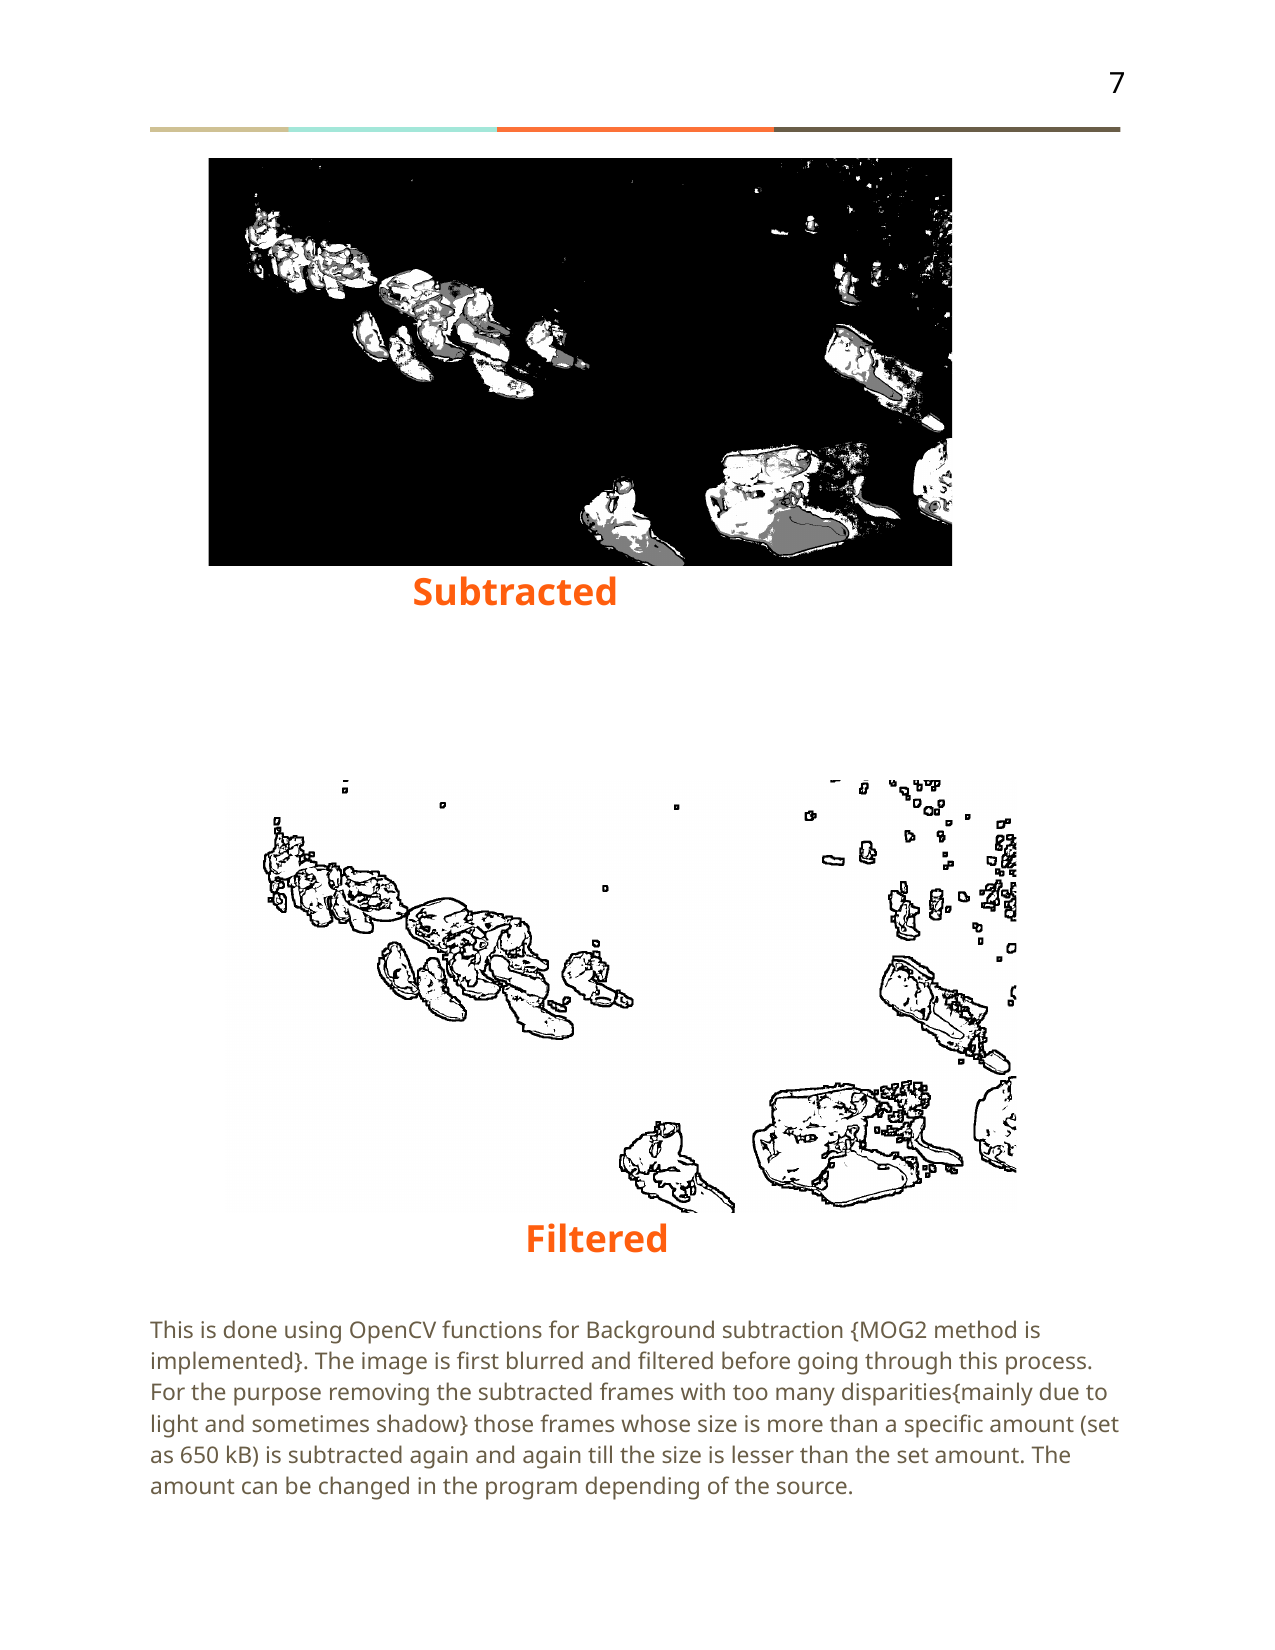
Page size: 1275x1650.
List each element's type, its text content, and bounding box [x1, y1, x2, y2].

subtitle Subtracted [150, 565, 1125, 616]
subtitle Filtered [525, 1213, 1125, 1264]
picture [225, 780, 1017, 1213]
subtitle This is done using OpenCV functions for Background subtraction {MOG2 method is implemented}. The image is first blurred and filtered before going through this process. For the purpose removing the subtracted frames with too many disparities{mainly due to light and sometimes shadow} those frames whose size is more than a specific amount (set as 650 kB) is subtracted again and again till the size is lesser than the set amount. The amount can be changed in the program depending of the source. [150, 1314, 1125, 1501]
picture [208, 158, 953, 566]
picture [150, 127, 1121, 132]
